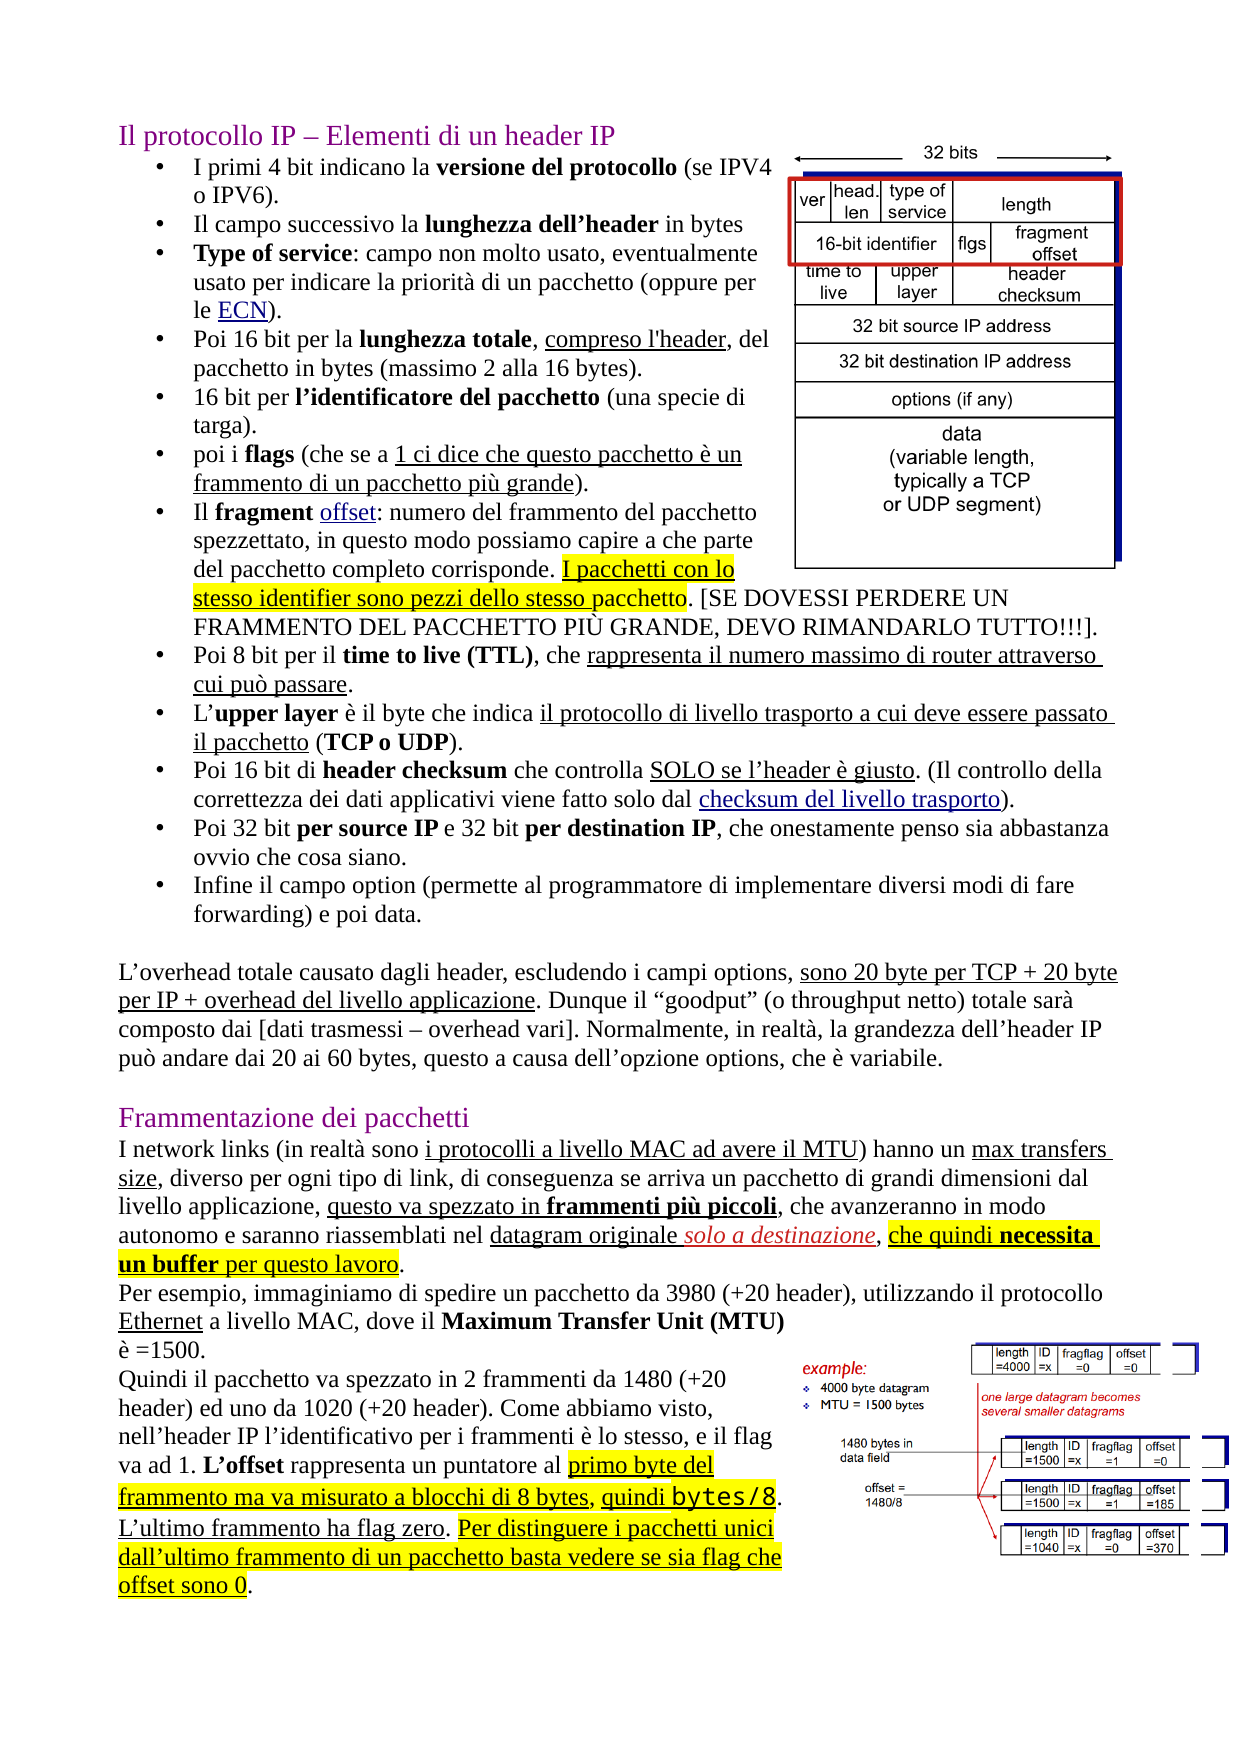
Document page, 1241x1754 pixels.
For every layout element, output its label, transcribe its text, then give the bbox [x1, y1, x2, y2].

list Il fragment offset: numero del frammento del pacchetto spezzettato, in questo modo possiamo capire a che parte del pacchetto completo corrisponde. I pacchetti con lo stesso identifier sono pezzi dello stesso pacchetto. [SE DOVESSI PERDERE UN FRAMMENTO DEL PACCHETTO PIÙ GRANDE, DEVO RIMANDARLO TUTTO!!!]. [156, 497, 1122, 640]
list Poi 16 bit per la lunghezza totale, compreso l'header, del pacchetto in bytes (massimo 2 alla 16 bytes). [156, 324, 778, 382]
text Quindi il pacchetto va spezzato in 2 frammenti da 1480 (+20 header) ed uno da 1020 (+20 header). Come abbiamo visto, nell’header IP l’identificativo per i frammenti è lo stesso, e il flag va ad 1. L’offset rappresenta un puntatore al primo byte del frammento ma va misurato a blocchi di 8 bytes, quindi bytes/8. L’ultimo frammento ha flag zero. Per distinguere i pacchetti unici dall’ultimo frammento di un pacchetto basta vedere se sia flag che offset sono 0. [118, 1364, 1122, 1599]
list I primi 4 bit indicano la versione del protocollo (se IPV4 o IPV6). [156, 152, 778, 209]
list Poi 16 bit di header checksum che controlla SOLO se l’header è giusto. (Il controllo della correttezza dei dati applicativi viene fatto solo dal checksum del livello trasporto). [156, 755, 1122, 813]
picture [778, 141, 1132, 575]
list Il campo successivo la lunghezza dell’header in bytes [156, 209, 778, 238]
list Type of service: campo non molto usato, eventualmente usato per indicare la priorità di un pacchetto (oppure per le ECN). [156, 238, 778, 324]
text Per esempio, immaginiamo di spedire un pacchetto da 3980 (+20 header), utilizzando il protocollo Ethernet a livello MAC, dove il Maximum Transfer Unit (MTU) è =1500. [118, 1278, 1122, 1364]
list 16 bit per l’identificatore del pacchetto (una specie di targa). [156, 382, 778, 439]
text I network links (in realtà sono i protocolli a livello MAC ad avere il MTU) hanno un max transfers size, diverso per ogni tipo di link, di conseguenza se arriva un pacchetto di grandi dimensioni dal livello applicazione, questo va spezzato in frammenti più piccoli, che avanzeranno in modo autonomo e saranno riassemblati nel datagram originale solo a destinazione, che quindi necessita un buffer per questo lavoro. [118, 1134, 1122, 1278]
picture [797, 1331, 1241, 1574]
text L’overhead totale causato dagli header, escludendo i campi options, sono 20 byte per TCP + 20 byte per IP + overhead del livello applicazione. Dunque il “goodput” (o throughput netto) totale sarà composto dai [dati trasmessi – overhead vari]. Normalmente, in realtà, la grandezza dell’header IP può andare dai 20 ai 60 bytes, questo a causa dell’opzione options, che è variabile. [118, 957, 1122, 1072]
text Il protocollo IP – Elementi di un header IP [118, 118, 1122, 152]
list Infine il campo option (permette al programmatore di implementare diversi modi di fare forwarding) e poi data. [156, 870, 1122, 928]
list poi i flags (che se a 1 ci dice che questo pacchetto è un frammento di un pacchetto più grande). [156, 439, 778, 497]
text Frammentazione dei pacchetti [118, 1100, 1122, 1134]
list Poi 8 bit per il time to live (TTL), che rappresenta il numero massimo di router attraverso cui può passare. [156, 640, 1122, 698]
list Poi 32 bit per source IP e 32 bit per destination IP, che onestamente penso sia abbastanza ovvio che cosa siano. [156, 813, 1122, 870]
list L’upper layer è il byte che indica il protocollo di livello trasporto a cui deve essere passato il pacchetto (TCP o UDP). [156, 698, 1122, 755]
